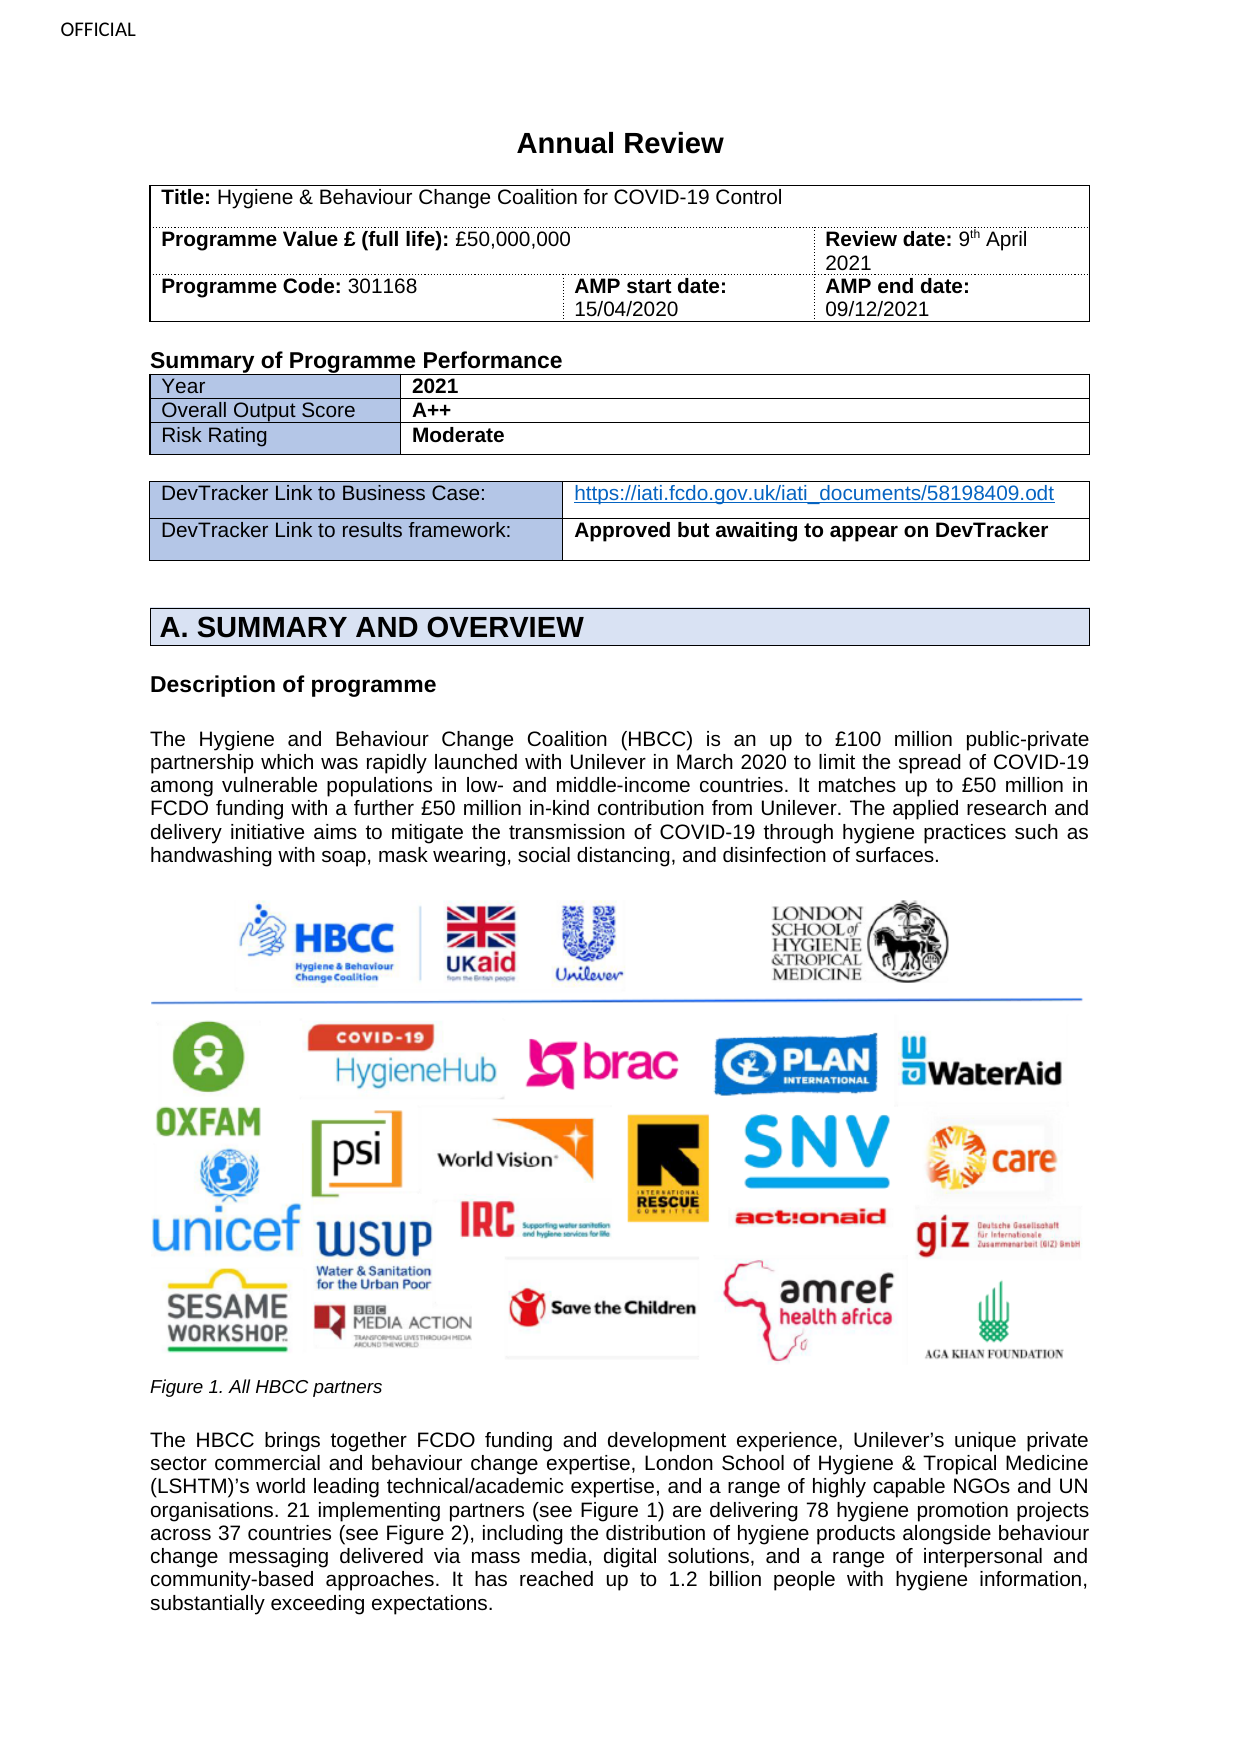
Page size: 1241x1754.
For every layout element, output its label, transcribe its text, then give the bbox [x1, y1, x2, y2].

table_header 2021 [401, 375, 1089, 398]
subtitle Annual Review [150, 127, 1090, 159]
text Summary of Programme Performance [150, 348, 1090, 373]
table_header Title: Hygiene & Behaviour Change Coalition for COVID-19 Control [151, 186, 1089, 227]
table_cell A++ [401, 399, 1089, 422]
table_cell DevTracker Link to results framework: [150, 519, 562, 560]
picture [150, 898, 1091, 1372]
text Description of programme [150, 672, 1090, 697]
table_header Year [151, 375, 400, 398]
table_cell AMP end date: 09/12/2021 [814, 274, 1089, 321]
table_cell Risk Rating [151, 423, 400, 454]
table_cell Review date: 9th April 2021 [814, 227, 1089, 274]
text The HBCC brings together FCDO funding and development experience, Unilever’s unique private sector commercial and behaviour change expertise, London School of Hygiene & Tropical Medicine (LSHTM)’s world leading technical/academic expertise, and a range of highly capable NGOs and UN organisations. 21 implementing partners (see Figure 1) are delivering 78 hygiene promotion projects across 37 countries (see Figure 2), including the distribution of hygiene products alongside behaviour change messaging delivered via mass media, digital solutions, and a range of interpersonal and community-based approaches. It has reached up to 1.2 billion people with hygiene information, substantially exceeding expectations. [150, 1429, 1090, 1614]
table_cell Programme Code: 301168 [151, 274, 563, 321]
table_cell Approved but awaiting to appear on DevTracker [563, 519, 1089, 560]
text A. SUMMARY AND OVERVIEW [151, 609, 1089, 645]
table_header https://iati.fcdo.gov.uk/iati_documents/58198409.odt [563, 482, 1089, 518]
table_header DevTracker Link to Business Case: [150, 482, 562, 518]
text The Hygiene and Behaviour Change Coalition (HBCC) is an up to £100 million public-private partnership which was rapidly launched with Unilever in March 2020 to limit the spread of COVID-19 among vulnerable populations in low- and middle-income countries. It matches up to £50 million in FCDO funding with a further £50 million in-kind contribution from Unilever. The applied research and delivery initiative aims to mitigate the transmission of COVID-19 through hygiene practices such as handwashing with soap, mask wearing, social distancing, and disinfection of surfaces. [150, 727, 1090, 867]
text Figure 1. All HBCC partners [150, 1376, 1090, 1397]
table_cell Moderate [401, 423, 1089, 454]
table_cell AMP start date: 15/04/2020 [563, 274, 814, 321]
table_cell Programme Value £ (full life): £50,000,000 [151, 227, 814, 274]
table_cell Overall Output Score [151, 399, 400, 422]
